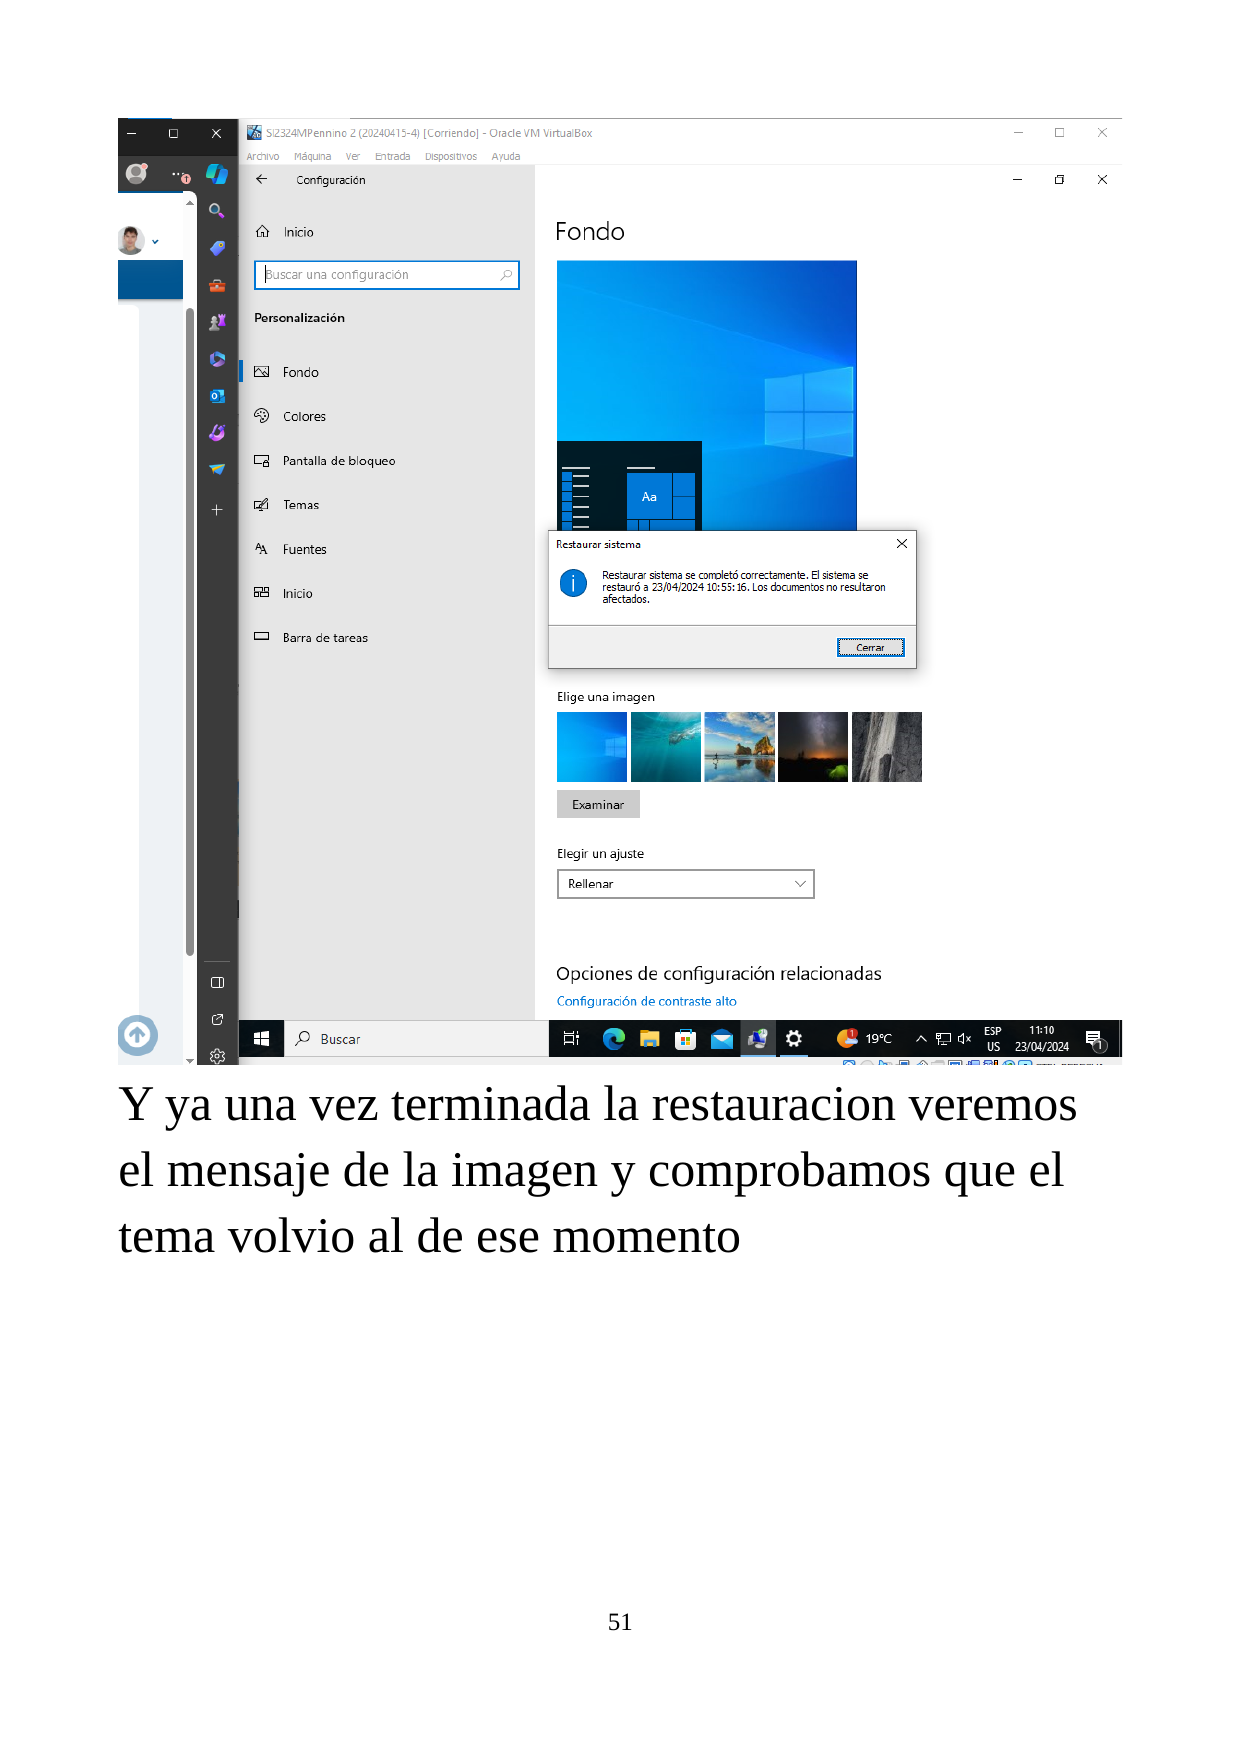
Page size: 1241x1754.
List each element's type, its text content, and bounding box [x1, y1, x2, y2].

text Y ya una vez terminada la restauracion veremos el mensaje de la imagen y comprobamos que el tema volvio al de ese momento [118, 1065, 1122, 1263]
picture [118, 118, 1123, 1065]
